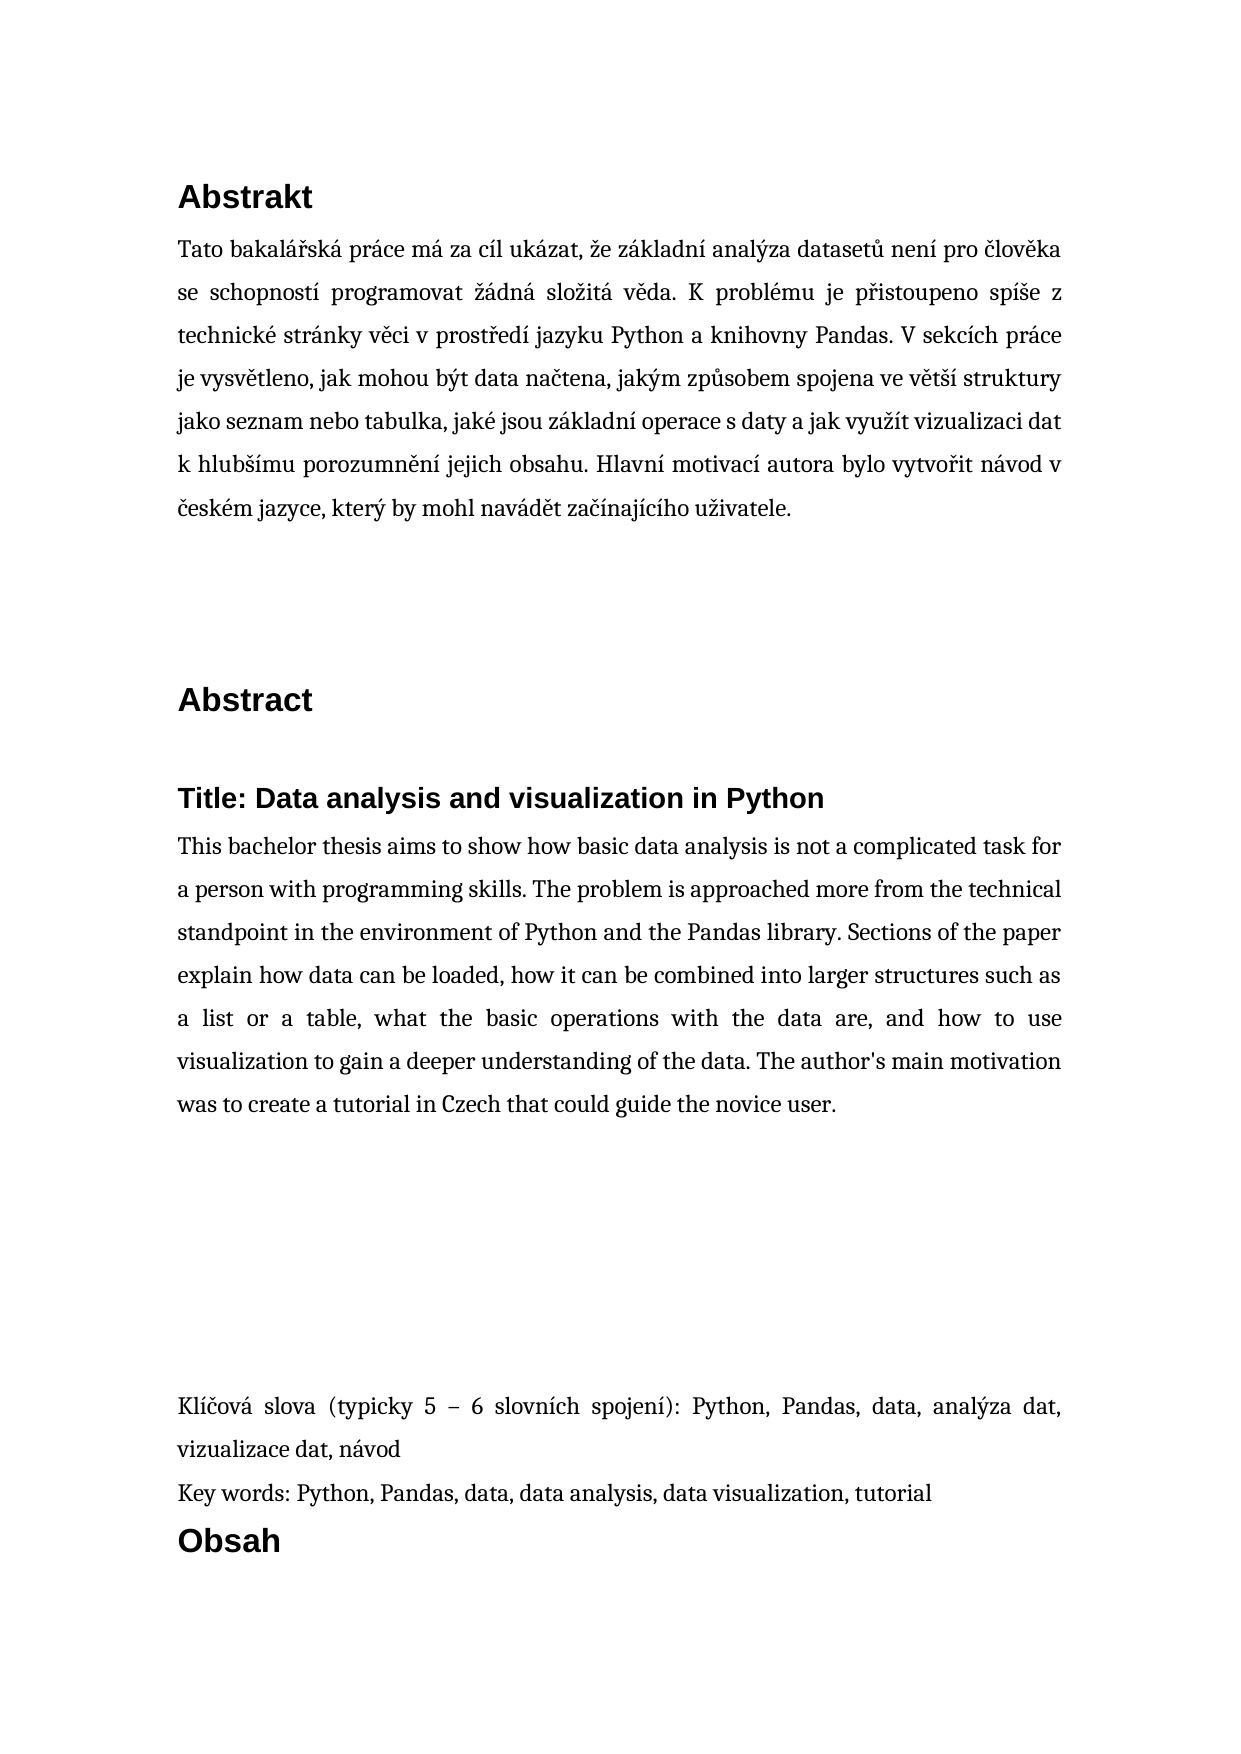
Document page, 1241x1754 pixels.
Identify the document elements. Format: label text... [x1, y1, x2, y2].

text Abstrakt [177, 177, 1063, 216]
text Title: Data analysis and visualization in Python [177, 781, 1063, 815]
text Abstract [177, 681, 1063, 719]
text Klíčová slova (typicky 5 – 6 slovních spojení): Python, Pandas, data, analýza dat, vizualizace dat, návod [177, 1392, 1063, 1464]
text Tato bakalářská práce má za cíl ukázat, že základní analýza datasetů není pro člověka se schopností programovat žádná složitá věda. K problému je přistoupeno spíše z technické stránky věci v prostředí jazyku Python a knihovny Pandas. V sekcích práce je vysvětleno, jak mohou být data načtena, jakým způsobem spojena ve větší struktury jako seznam nebo tabulka, jaké jsou základní operace s daty a jak využít vizualizaci dat k hlubšímu porozumnění jejich obsahu. Hlavní motivací autora bylo vytvořit návod v českém jazyce, který by mohl navádět začínajícího uživatele. [177, 235, 1063, 522]
text Obsah [177, 1522, 1063, 1560]
text This bachelor thesis aims to show how basic data analysis is not a complicated task for a person with programming skills. The problem is approached more from the technical standpoint in the environment of Python and the Pandas library. Sections of the paper explain how data can be loaded, how it can be combined into larger structures such as a list or a table, what the basic operations with the data are, and how to use visualization to gain a deeper understanding of the data. The author's main motivation was to create a tutorial in Czech that could guide the novice user. [177, 832, 1063, 1119]
text Key words: Python, Pandas, data, data analysis, data visualization, tutorial [177, 1478, 1063, 1507]
